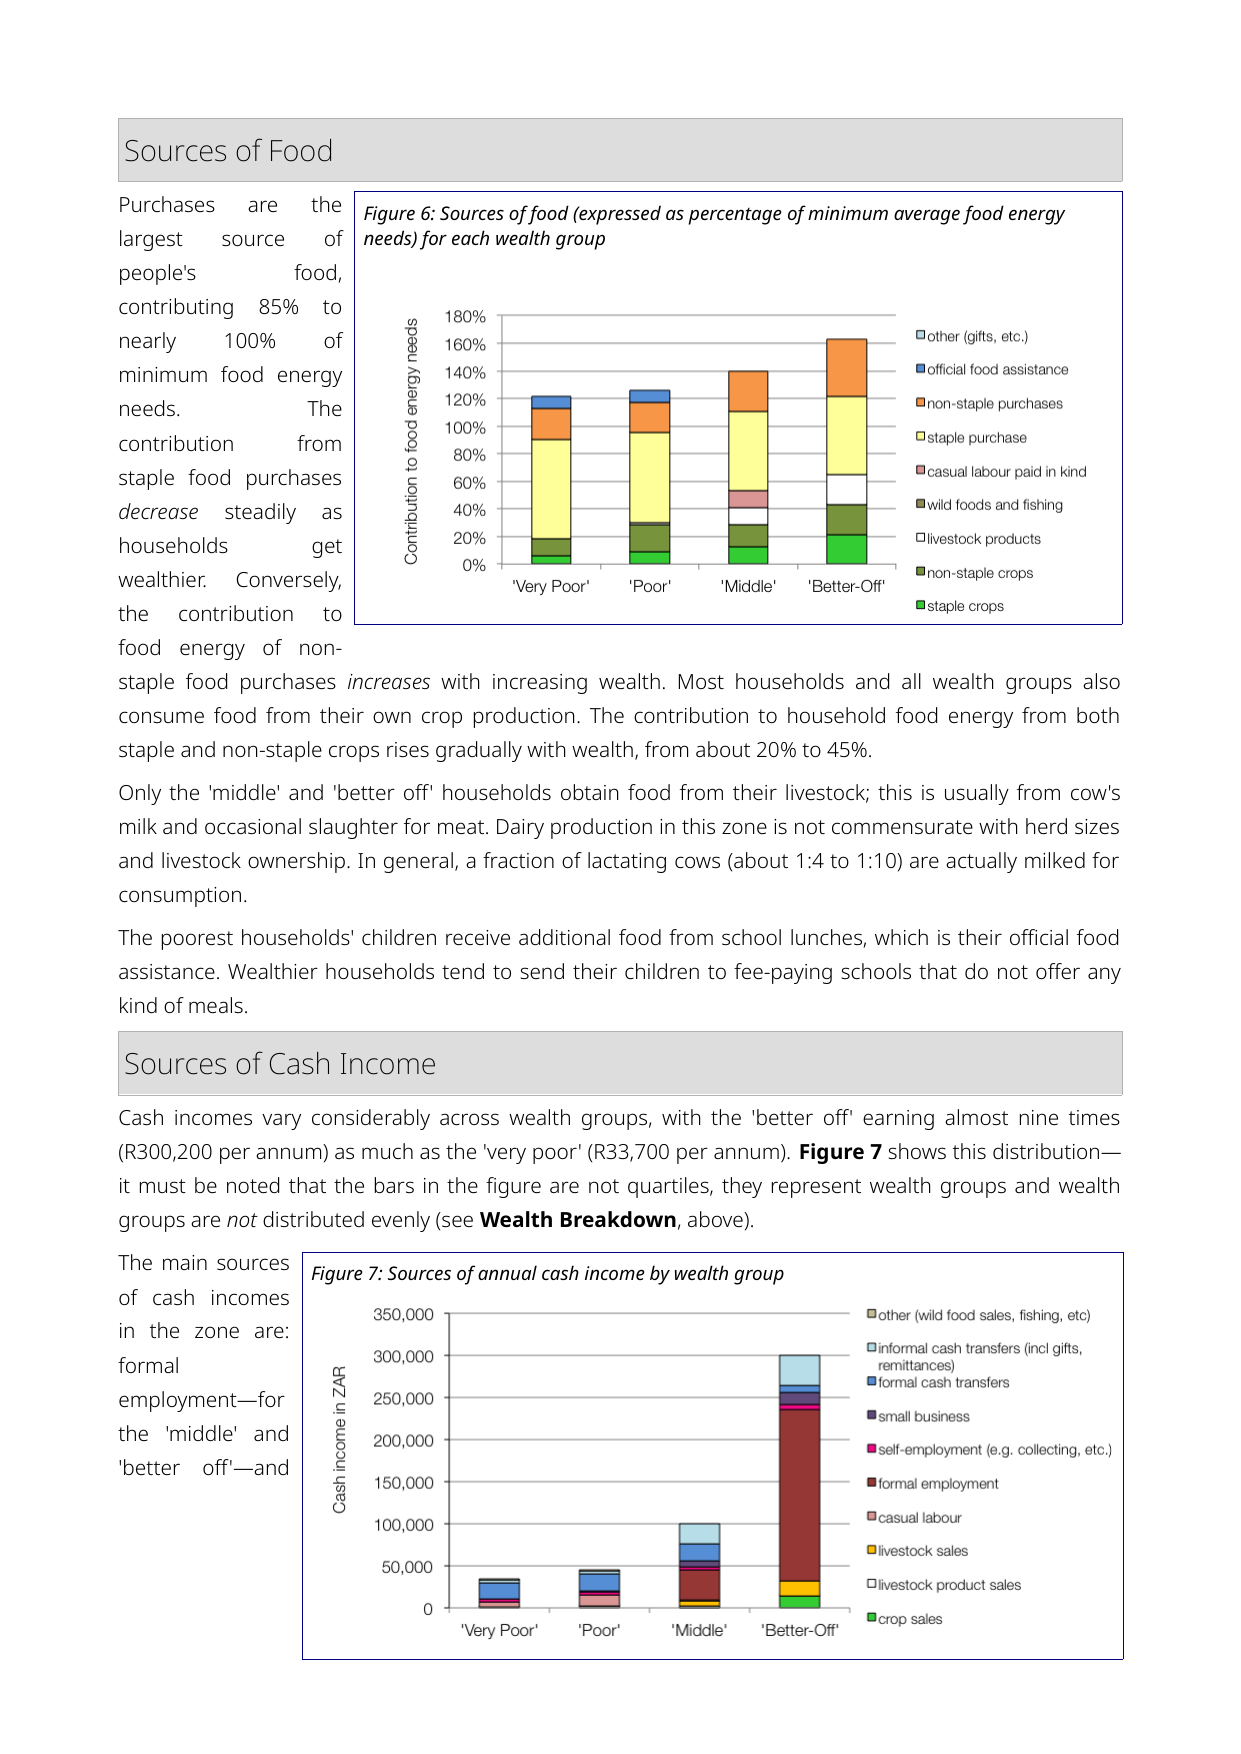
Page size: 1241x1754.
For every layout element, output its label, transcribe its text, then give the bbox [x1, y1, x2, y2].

text Figure 6: Sources of food (expressed as percentage of minimum average food energy needs) for each wealth group [363, 200, 1113, 251]
text Cash incomes vary considerably across wealth groups, with the 'better off' earning almost nine times (R300,200 per annum) as much as the 'very poor' (R33,700 per annum). Figure 7 shows this distribution—it must be noted that the bars in the figure are not quartiles, they represent wealth groups and wealth groups are not distributed evenly (see Wealth Breakdown, above). [118, 1103, 1122, 1234]
text The main sources of cash incomes in the zone are: formal employment—for the 'middle' and 'better off'—and cash grants—for the 'poor' and 'very poor'. This is in keeping with most surveys ask for the main livelihood source. [303, 1253, 1123, 1659]
table_header Sources of Cash Income [119, 1032, 1122, 1094]
text The main sources of cash incomes in the zone are: formal employment—for the 'middle' and 'better off'—and cash grants—for the 'poor' and 'very poor'. This is in keeping with most surveys ask for the main livelihood source. [118, 1248, 1122, 1481]
picture [313, 1298, 1112, 1645]
table_header Sources of Food [119, 119, 1122, 181]
text Only the 'middle' and 'better off' households obtain food from their livestock; this is usually from cow's milk and occasional slaughter for meat. Dairy production in this zone is not commensurate with herd sizes and livestock ownership. In general, a fraction of lactating cows (about 1:4 to 1:10) are actually milked for consumption. [118, 778, 1122, 909]
text Purchases are the largest source of people's food, contributing 85% to nearly 100% of minimum food energy needs. The contribution from staple food purchases decrease steadily as households get wealthier. Conversely, the contribution to food energy of non-staple food purchases increases with increasing wealth. Most households and all wealth groups also consume food from their own crop production. The contribution to household food energy from both staple and non-staple crops rises gradually with wealth, from about 20% to 45%. [118, 190, 1122, 764]
text Figure 7: Sources of annual cash income by wealth group [311, 1261, 1114, 1286]
text The poorest households' children receive additional food from school lunches, which is their official food assistance. Wealthier households tend to send their children to fee-paying schools that do not offer any kind of meals. [118, 923, 1122, 1020]
picture [371, 263, 1105, 621]
